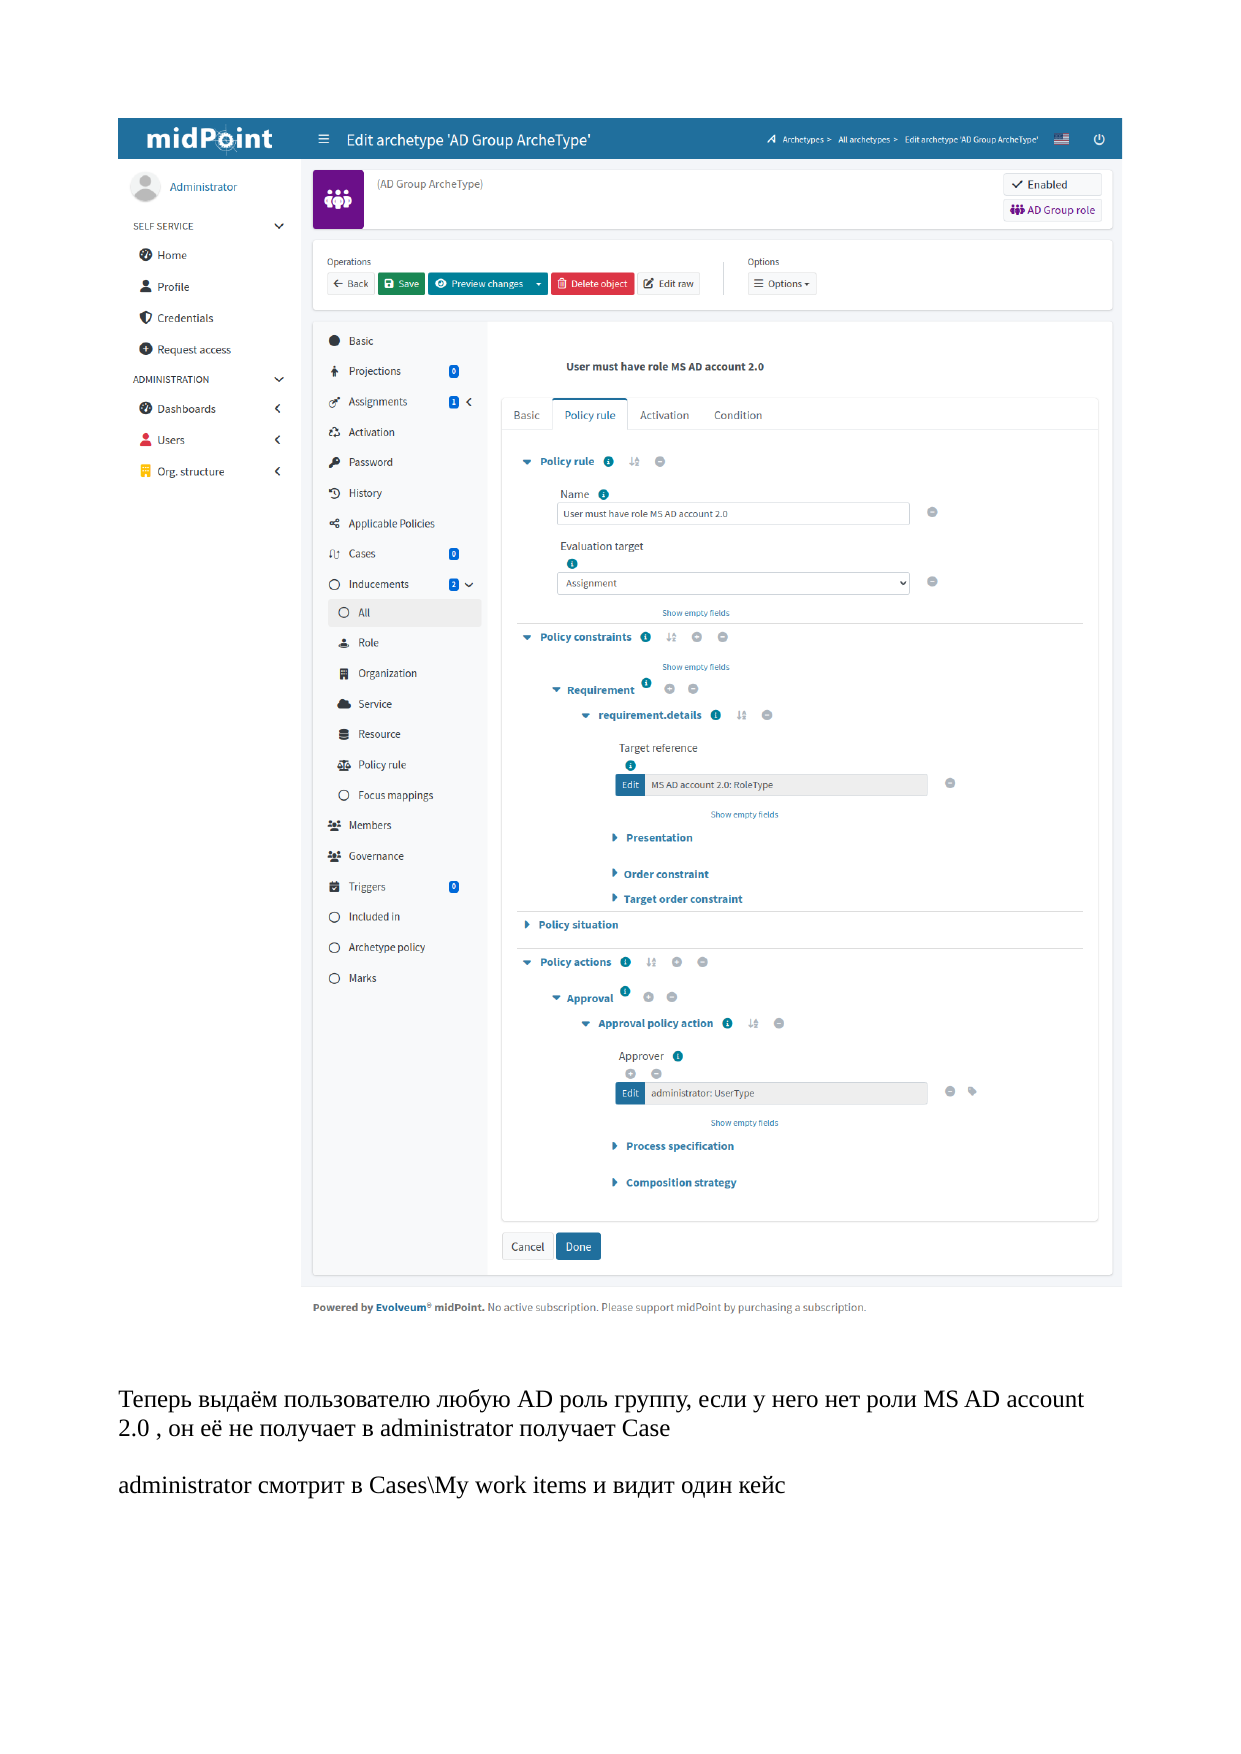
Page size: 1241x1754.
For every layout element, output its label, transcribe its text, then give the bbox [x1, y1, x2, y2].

text administrator смотрит в Cases\My work items и видит один кейс [118, 1470, 1122, 1499]
picture [118, 118, 1123, 1327]
text Теперь выдаём пользователю любую AD роль группу, если у него нет роли MS AD account 2.0 , он её не получает в administrator получает Case [118, 1384, 1122, 1441]
